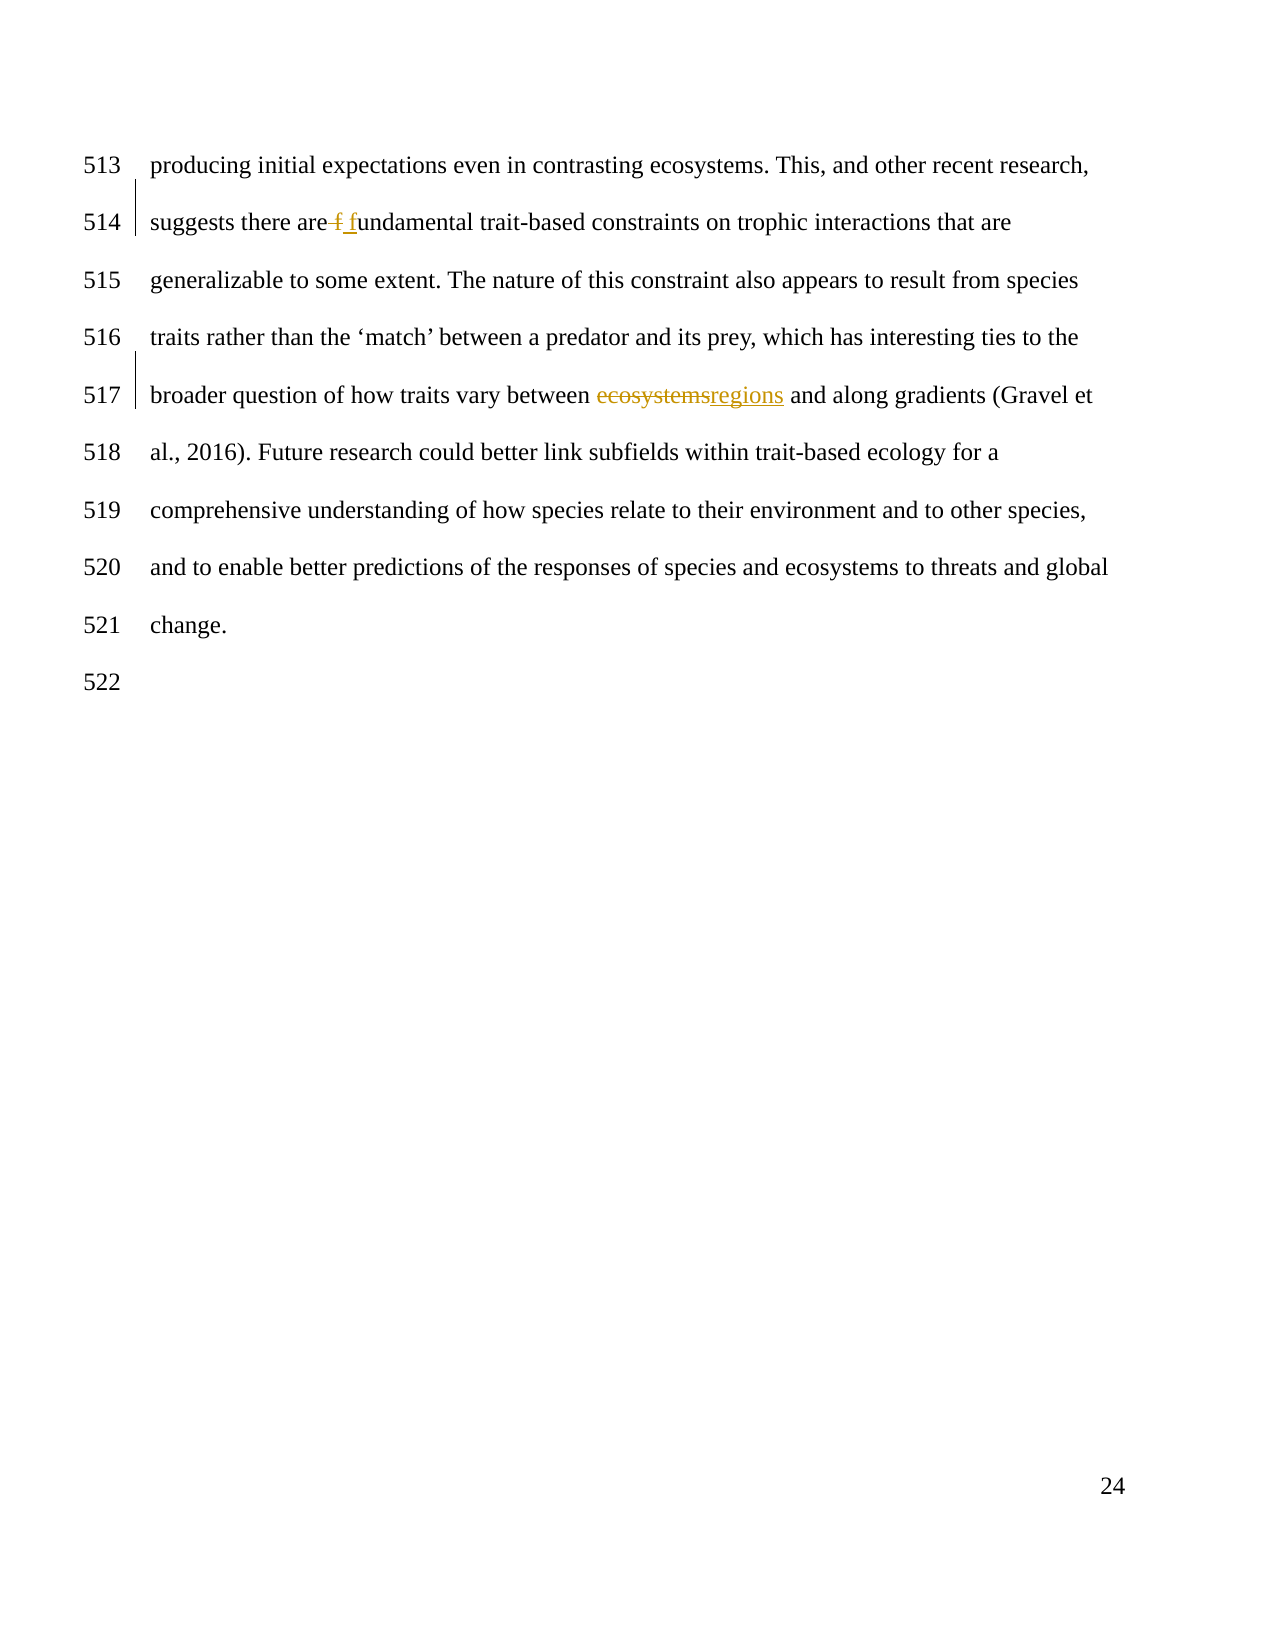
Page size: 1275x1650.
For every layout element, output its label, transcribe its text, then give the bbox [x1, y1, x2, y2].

text producing initial expectations even in contrasting ecosystems. This, and other recent research, suggests there are fundamental trait-based constraints on trophic interactions that are generalizable to some extent. The nature of this constraint also appears to result from species traits rather than the ‘match’ between a predator and its prey, which has interesting ties to the broader question of how traits vary between regions and along gradients (Gravel et al., 2016). Future research could better link subfields within trait-based ecology for a comprehensive understanding of how species relate to their environment and to other species, and to enable better predictions of the responses of species and ecosystems to threats and global change. [150, 150, 1125, 639]
